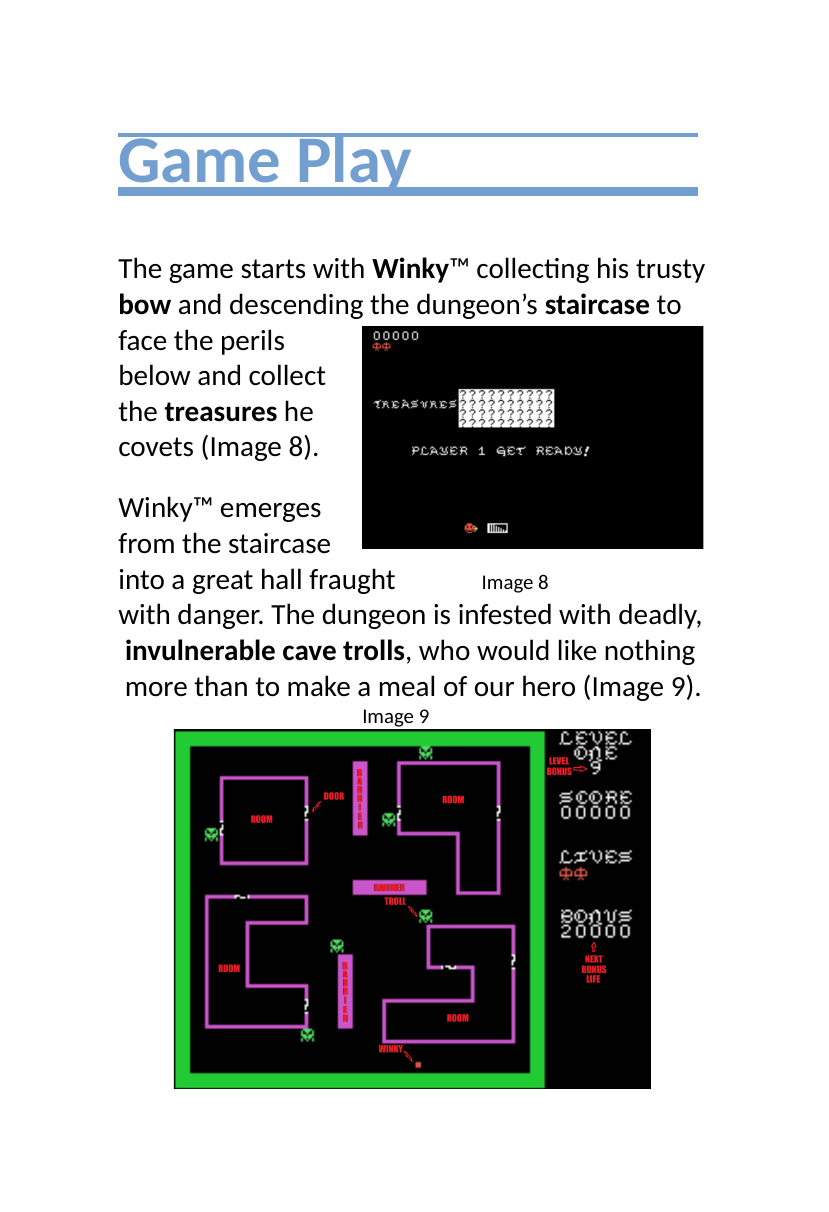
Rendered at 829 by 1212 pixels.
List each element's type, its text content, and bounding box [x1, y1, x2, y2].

text The game starts with Winky™ collecting his trusty bow and descending the dungeon’s staircase to face the perils below and collect the treasures he covets (Image 8). [118, 250, 710, 464]
text Image 9 [118, 703, 710, 729]
text invulnerable cave trolls, who would like nothing [118, 632, 710, 668]
text more than to make a meal of our hero (Image 9). [118, 668, 710, 703]
picture [173, 729, 651, 1089]
text with danger. The dungeon is infested with deadly, [118, 596, 710, 632]
text Game Play [118, 118, 710, 199]
text Winky™ emerges from the staircase into a great hall fraught Image 8 [118, 489, 710, 596]
picture [362, 326, 704, 549]
